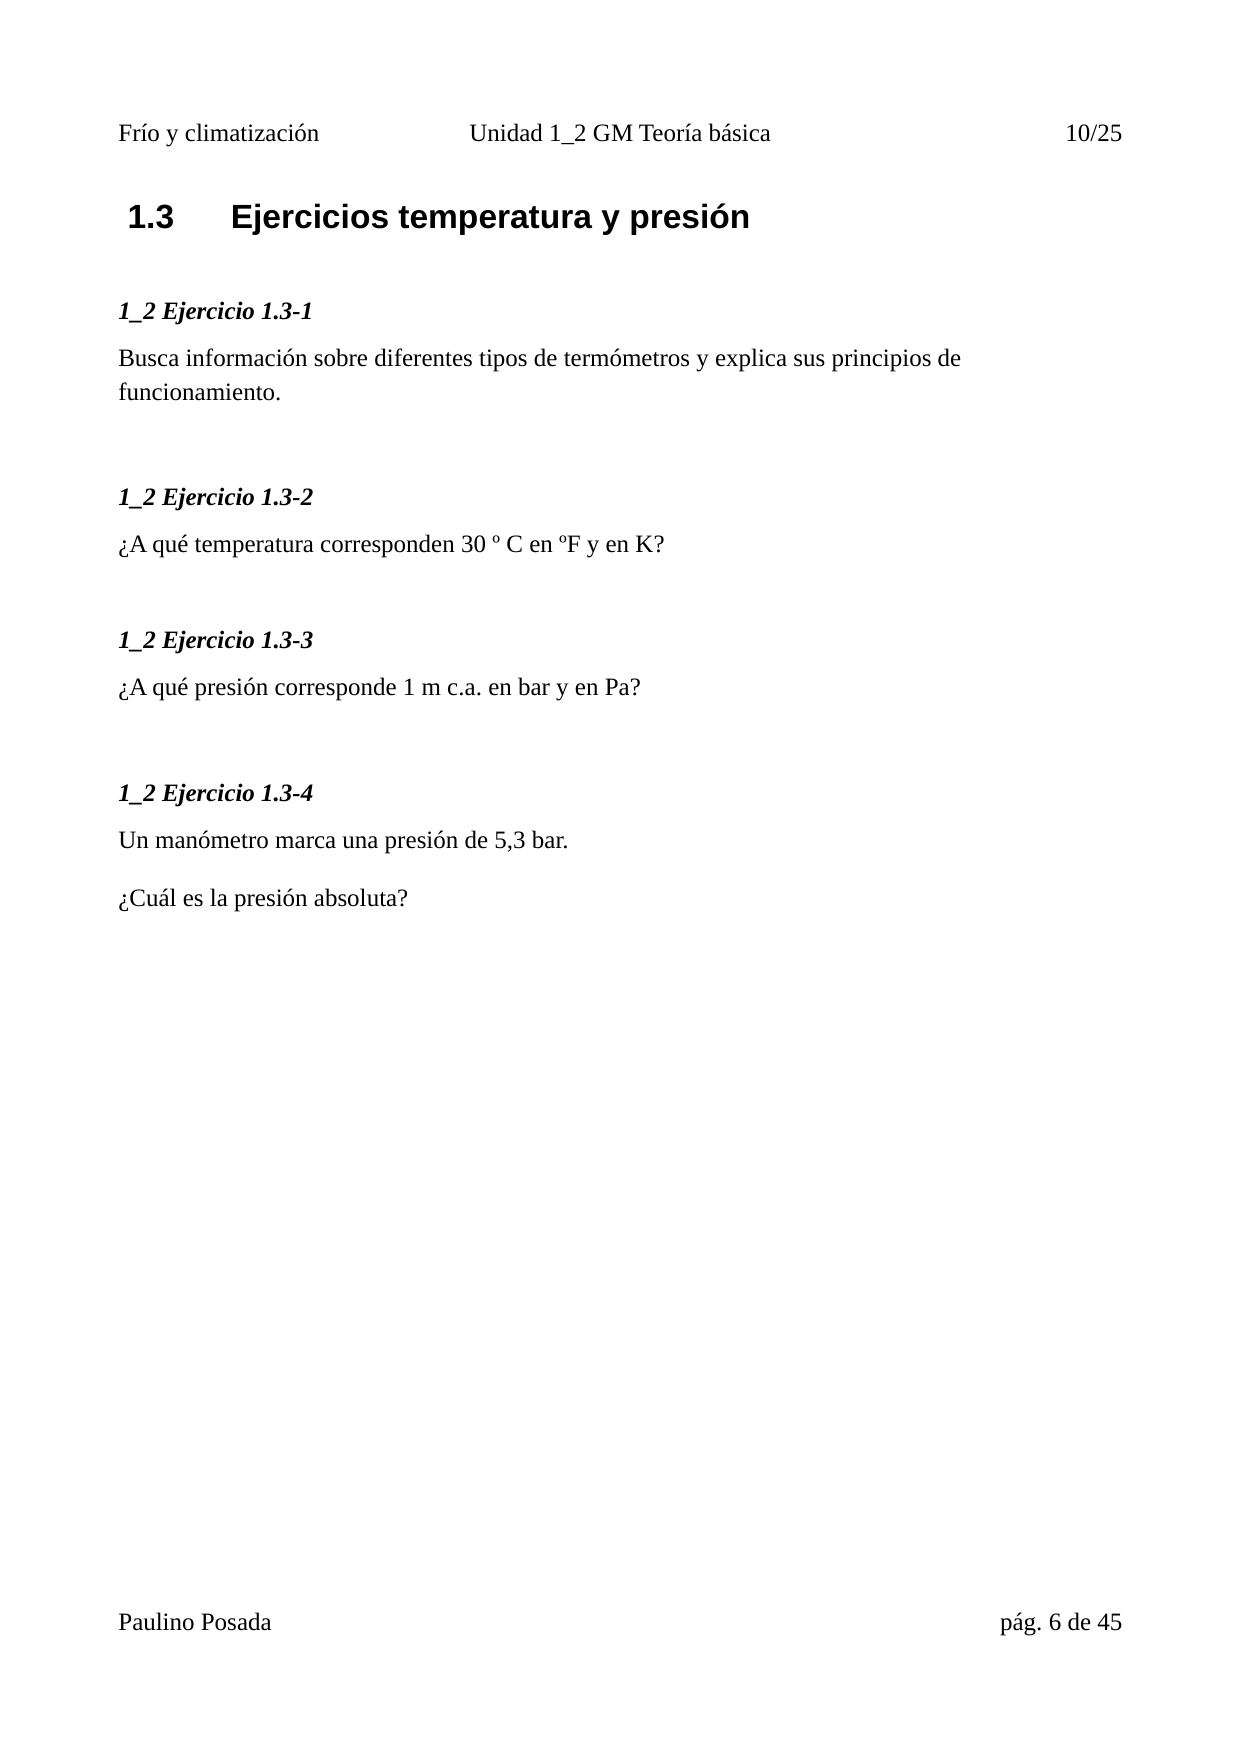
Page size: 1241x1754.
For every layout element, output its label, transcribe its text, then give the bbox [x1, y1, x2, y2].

text ¿A qué temperatura corresponden 30 º C en ºF y en K? [118, 529, 1122, 558]
text Busca información sobre diferentes tipos de termómetros y explica sus principios de funcionamiento. [118, 343, 1122, 405]
text 1_2 Ejercicio 1.3-2 [118, 482, 1122, 511]
text ¿A qué presión corresponde 1 m c.a. en bar y en Pa? [118, 672, 1122, 701]
text 1_2 Ejercicio 1.3-1 [118, 296, 1122, 325]
text 1_2 Ejercicio 1.3-4 [118, 778, 1122, 806]
text ¿Cuál es la presión absoluta? [118, 883, 1122, 912]
text Un manómetro marca una presión de 5,3 bar. [118, 825, 1122, 854]
text 1_2 Ejercicio 1.3-3 [118, 625, 1122, 653]
subtitle Ejercicios temperatura y presión [118, 197, 1122, 236]
